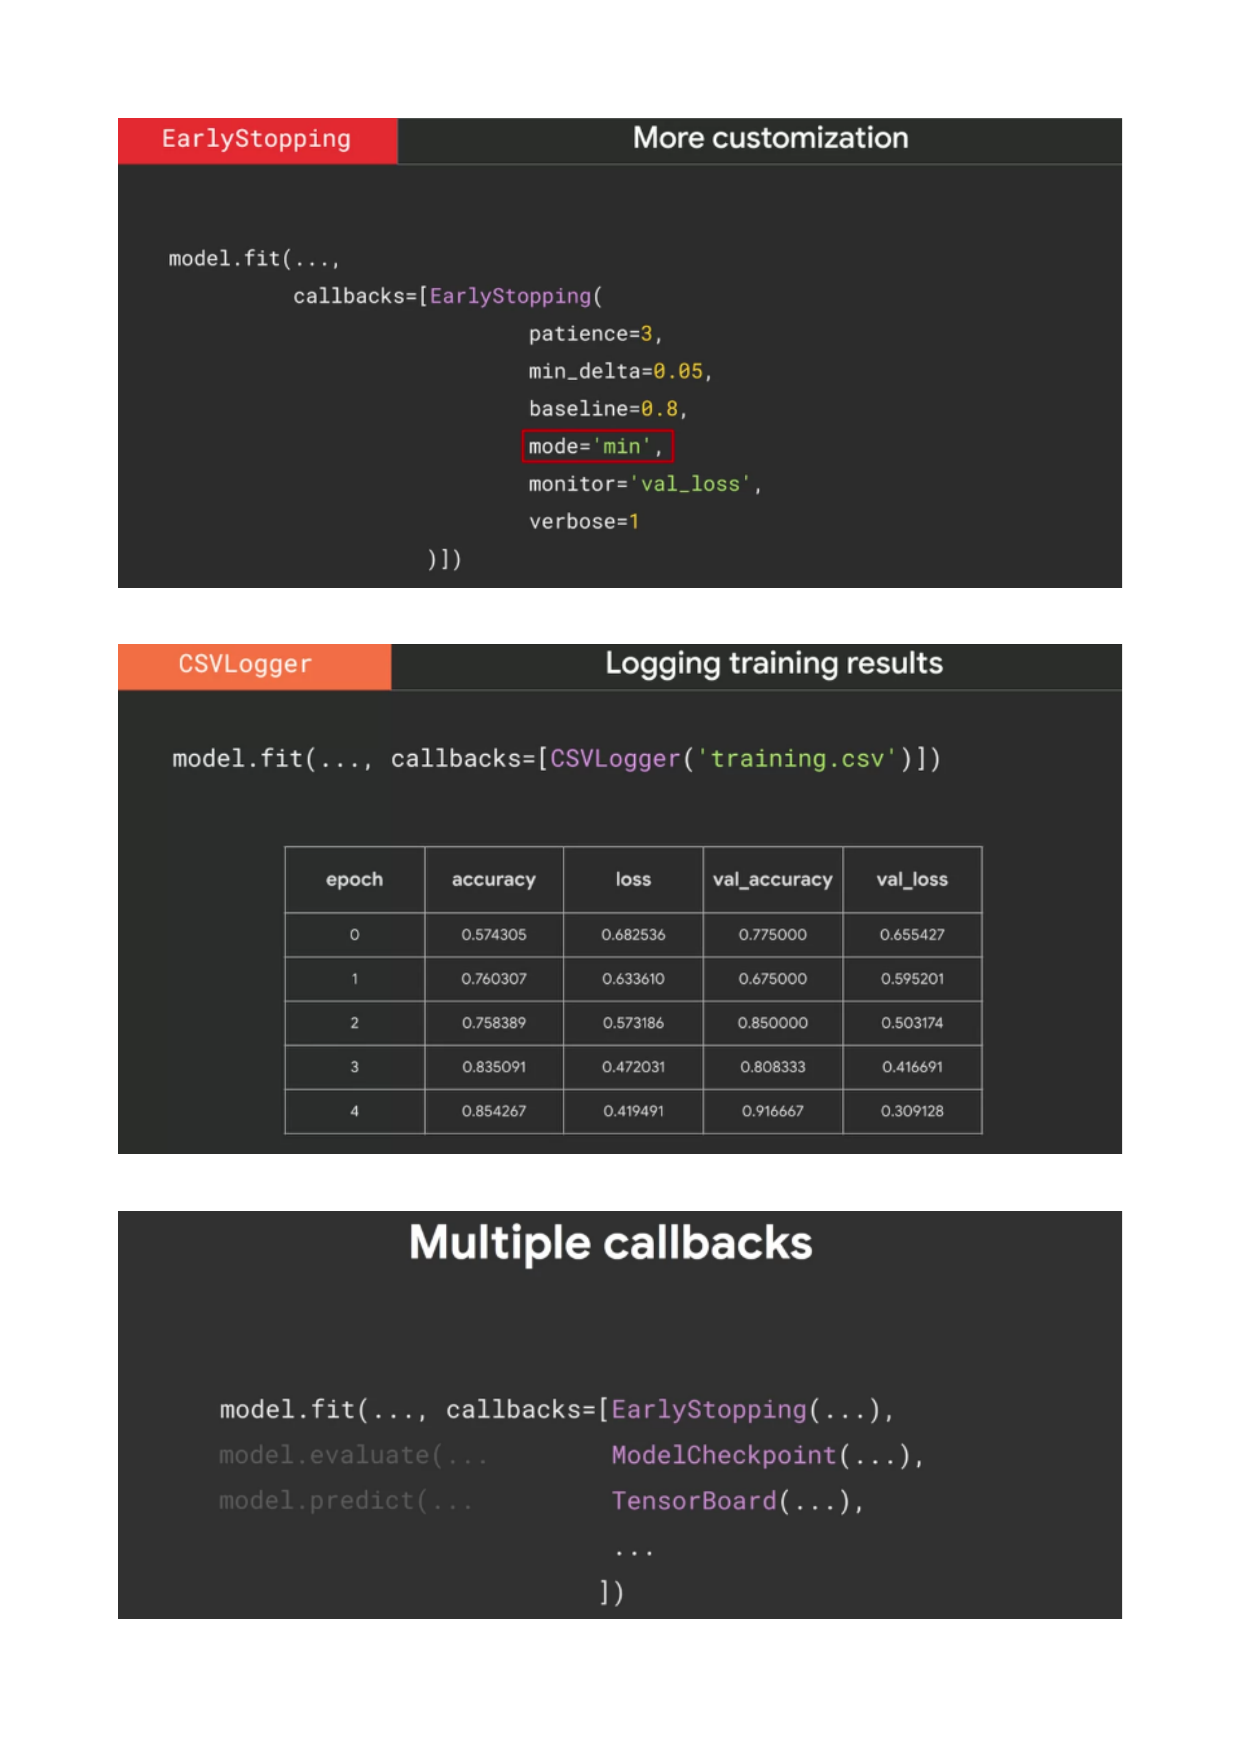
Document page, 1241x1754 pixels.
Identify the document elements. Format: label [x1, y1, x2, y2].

picture [118, 1211, 1123, 1619]
picture [118, 644, 1123, 1154]
picture [118, 118, 1123, 588]
